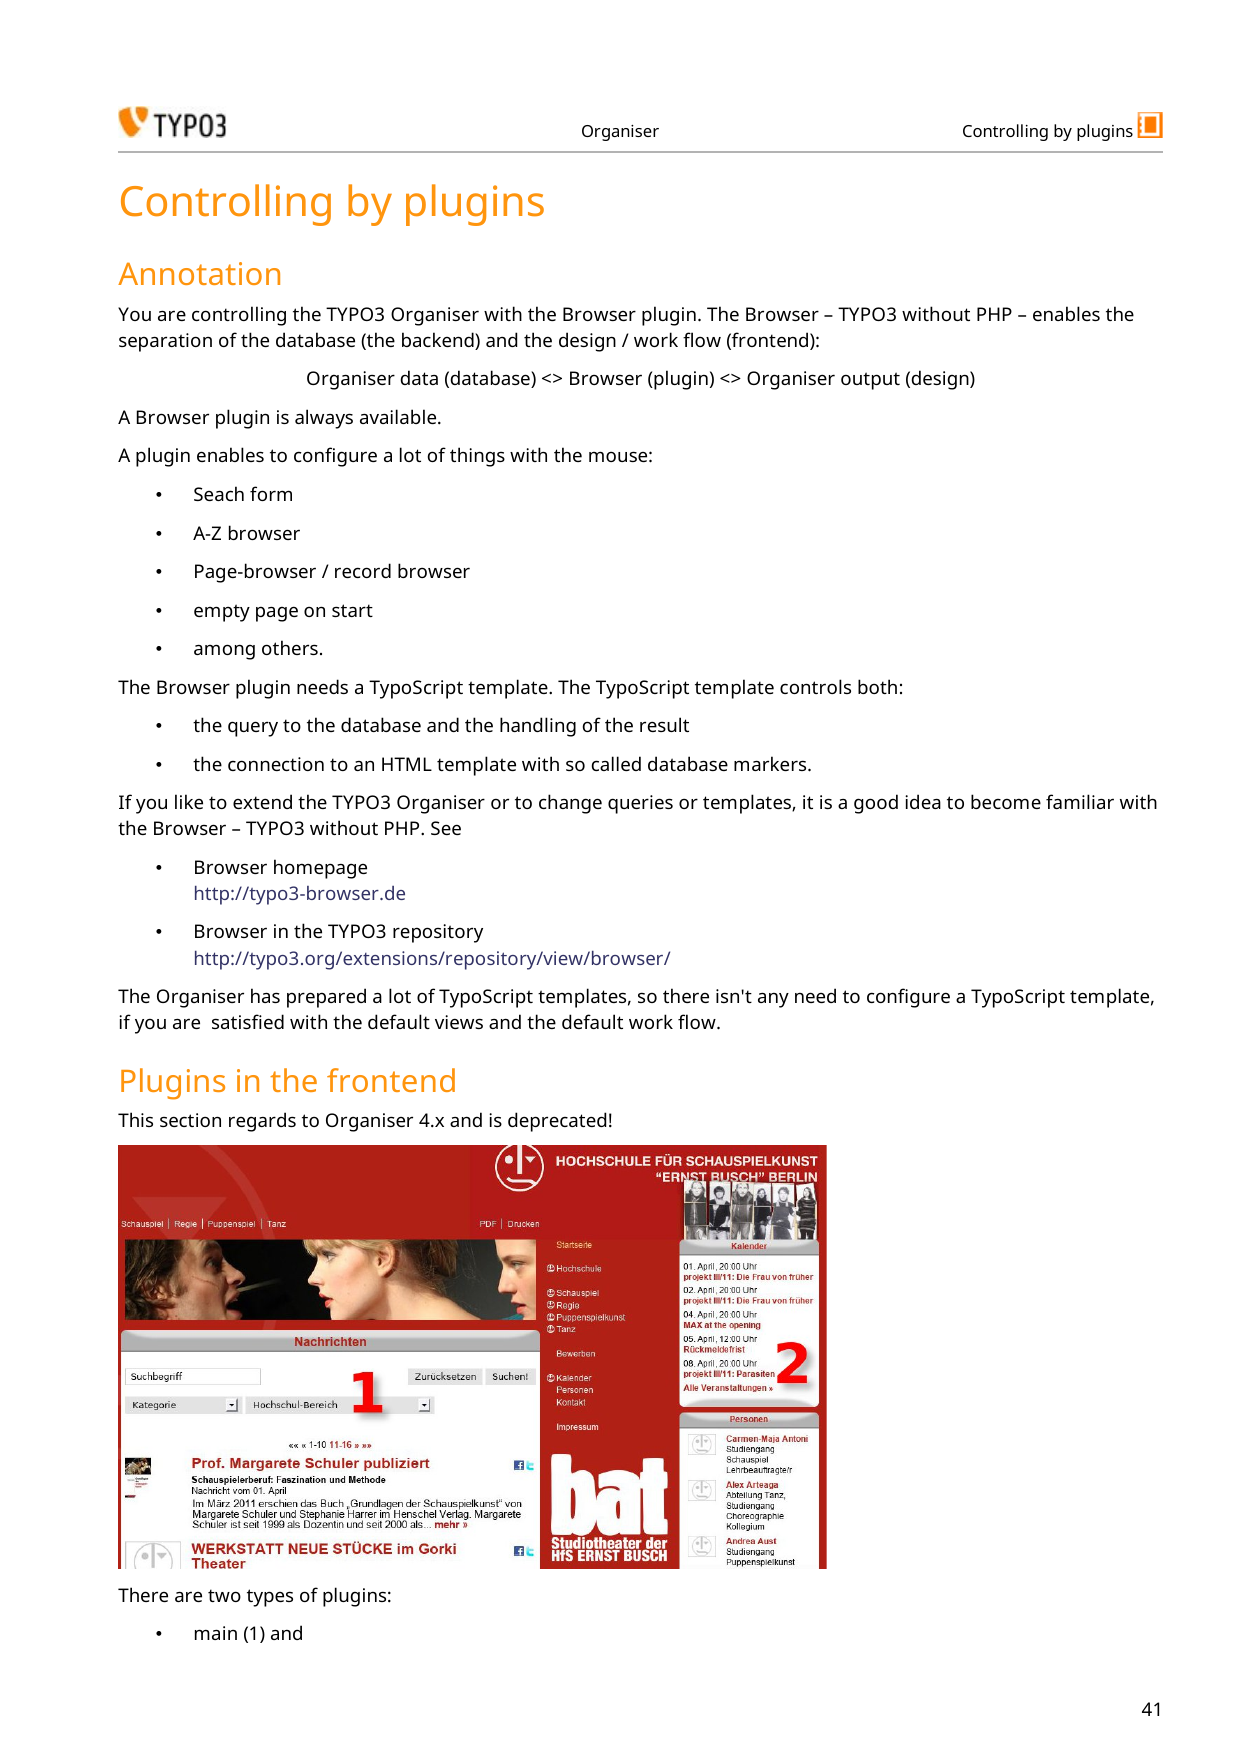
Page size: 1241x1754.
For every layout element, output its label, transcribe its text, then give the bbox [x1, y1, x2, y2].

list Browser homepage http://typo3-browser.de [156, 854, 1163, 906]
subtitle Annotation [118, 252, 1163, 295]
picture [118, 1145, 827, 1569]
list Seach form [156, 481, 1163, 507]
text Organiser data (database) <> Browser (plugin) <> Organiser output (design) [118, 365, 1163, 391]
text A plugin enables to configure a lot of things with the mouse: [118, 442, 1163, 468]
text A Browser plugin is always available. [118, 404, 1163, 430]
text The Browser plugin needs a TypoScript template. The TypoScript template controls both: [118, 674, 1163, 700]
text The Organiser has prepared a lot of TypoScript templates, so there isn't any need to configure a TypoScript template, if you are satisfied with the default views and the default work flow. [118, 983, 1163, 1035]
text You are controlling the TYPO3 Organiser with the Browser plugin. The Browser – TYPO3 without PHP – enables the separation of the database (the backend) and the design / work flow (frontend): [118, 301, 1163, 353]
text There are two types of plugins: [118, 1582, 1163, 1608]
text If you like to extend the TYPO3 Organiser or to change queries or templates, it is a good idea to become familiar with the Browser – TYPO3 without PHP. See [118, 789, 1163, 841]
subtitle Controlling by plugins [118, 172, 1163, 229]
list A-Z browser [156, 519, 1163, 546]
list main (1) and [156, 1620, 1163, 1646]
picture [118, 106, 227, 138]
text This section regards to Organiser 4.x and is deprecated! [118, 1107, 1163, 1133]
picture [1137, 112, 1163, 138]
list the query to the database and the handling of the result [156, 712, 1163, 738]
list Page-browser / record browser [156, 558, 1163, 584]
list among others. [156, 635, 1163, 661]
list the connection to an HTML template with so called database markers. [156, 751, 1163, 777]
subtitle Plugins in the frontend [118, 1059, 1163, 1101]
list Browser in the TYPO3 repository http://typo3.org/extensions/repository/view/browser/ [156, 918, 1163, 971]
list empty page on start [156, 597, 1163, 623]
